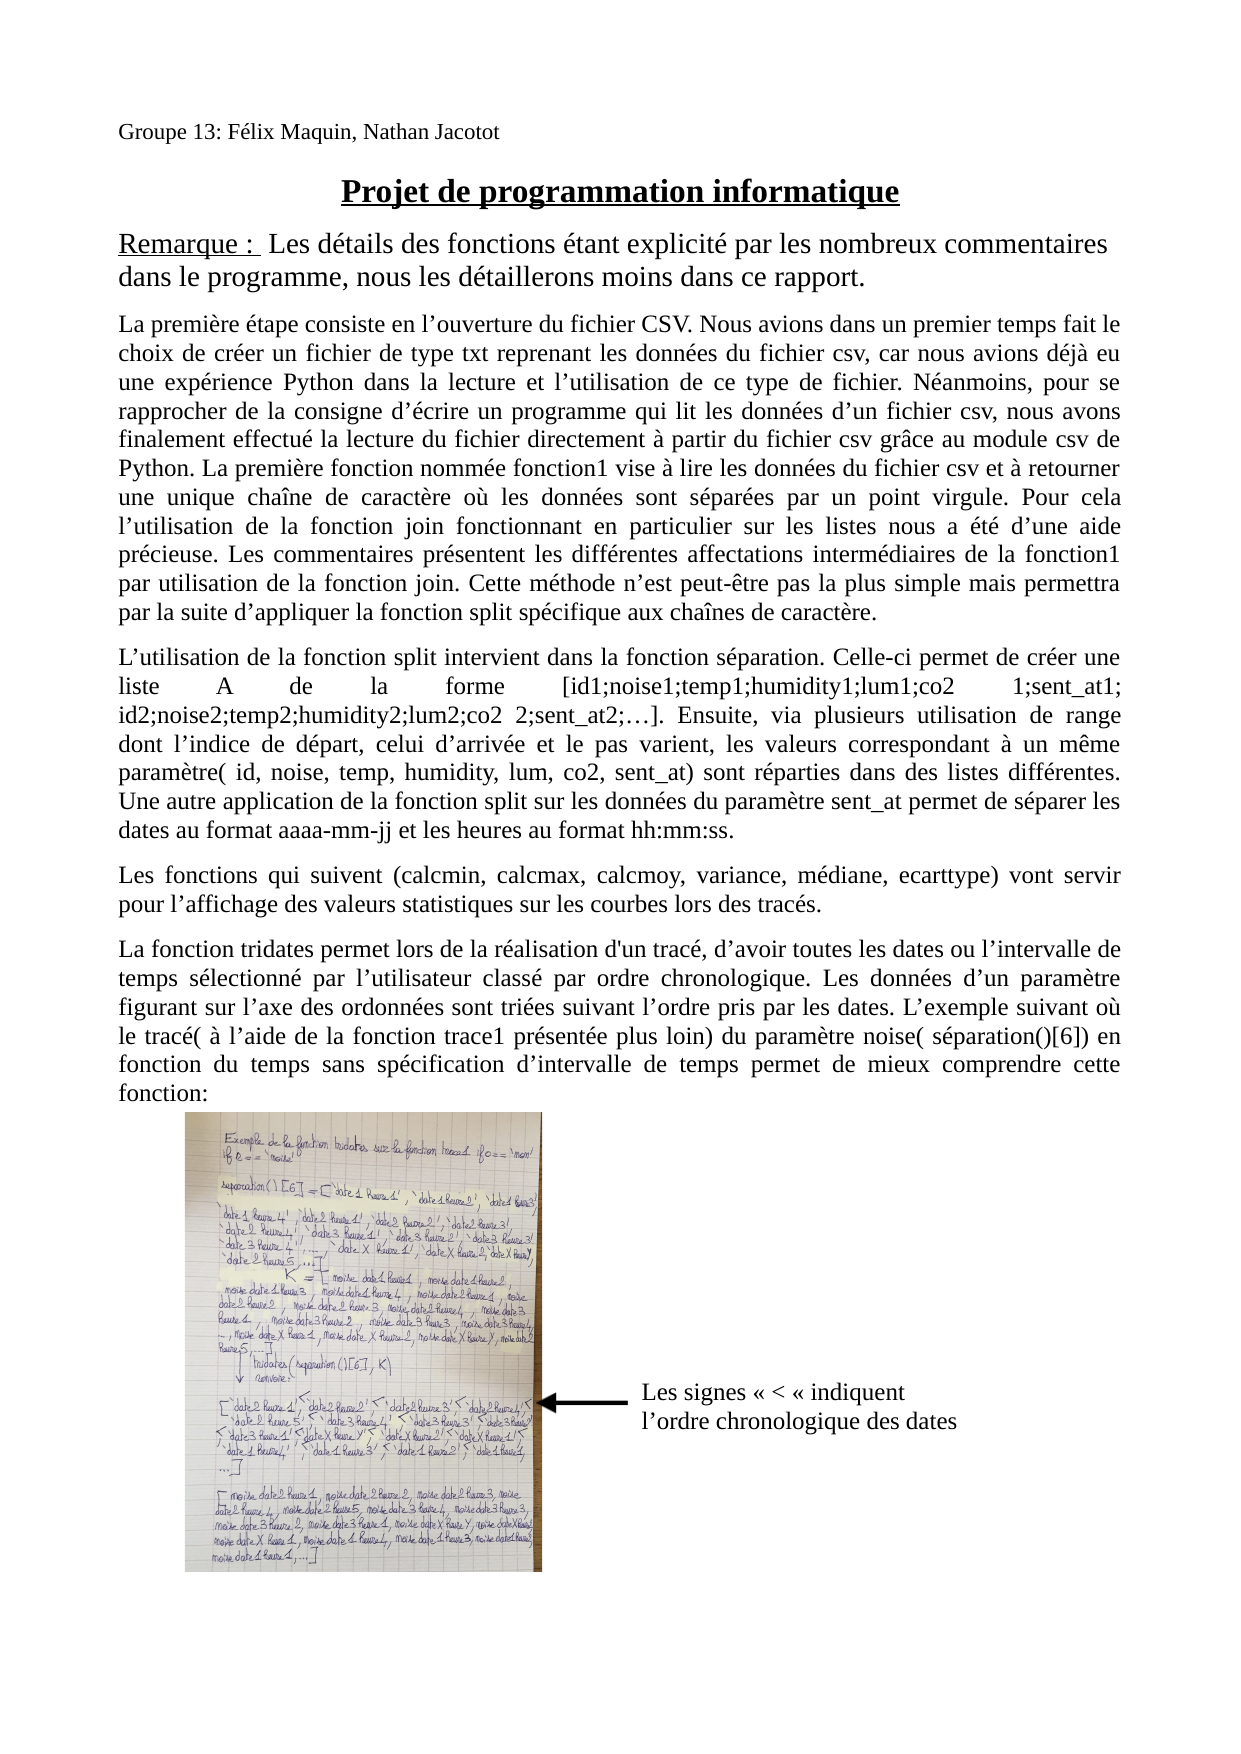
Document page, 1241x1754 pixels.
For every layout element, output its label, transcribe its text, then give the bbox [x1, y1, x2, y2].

text Groupe 13: Félix Maquin, Nathan Jacotot [118, 118, 1122, 144]
picture [184, 1112, 630, 1572]
text Les fonctions qui suivent (calcmin, calcmax, calcmoy, variance, médiane, ecarttype) vont servir pour l’affichage des valeurs statistiques sur les courbes lors des tracés. [118, 860, 1122, 918]
text La première étape consiste en l’ouverture du fichier CSV. Nous avions dans un premier temps fait le choix de créer un fichier de type txt reprenant les données du fichier csv, car nous avions déjà eu une expérience Python dans la lecture et l’utilisation de ce type de fichier. Néanmoins, pour se rapprocher de la consigne d’écrire un programme qui lit les données d’un fichier csv, nous avons finalement effectué la lecture du fichier directement à partir du fichier csv grâce au module csv de Python. La première fonction nommée fonction1 vise à lire les données du fichier csv et à retourner une unique chaîne de caractère où les données sont séparées par un point virgule. Pour cela l’utilisation de la fonction join fonctionnant en particulier sur les listes nous a été d’une aide précieuse. Les commentaires présentent les différentes affectations intermédiaires de la fonction1 par utilisation de la fonction join. Cette méthode n’est peut-être pas la plus simple mais permettra par la suite d’appliquer la fonction split spécifique aux chaînes de caractère. [118, 309, 1122, 626]
text La fonction tridates permet lors de la réalisation d'un tracé, d’avoir toutes les dates ou l’intervalle de temps sélectionné par l’utilisateur classé par ordre chronologique. Les données d’un paramètre figurant sur l’axe des ordonnées sont triées suivant l’ordre pris par les dates. L’exemple suivant où le tracé( à l’aide de la fonction trace1 présentée plus loin) du paramètre noise( séparation()[6]) en fonction du temps sans spécification d’intervalle de temps permet de mieux comprendre cette fonction: [118, 934, 1122, 1107]
text Projet de programmation informatique [118, 171, 1122, 209]
text Remarque : Les détails des fonctions étant explicité par les nombreux commentaires dans le programme, nous les détaillerons moins dans ce rapport. [118, 226, 1122, 293]
text L’utilisation de la fonction split intervient dans la fonction séparation. Celle-ci permet de créer une liste A de la forme [id1;noise1;temp1;humidity1;lum1;co2 1;sent_at1; id2;noise2;temp2;humidity2;lum2;co2 2;sent_at2;…]. Ensuite, via plusieurs utilisation de range dont l’indice de départ, celui d’arrivée et le pas varient, les valeurs correspondant à un même paramètre( id, noise, temp, humidity, lum, co2, sent_at) sont réparties dans des listes différentes. Une autre application de la fonction split sur les données du paramètre sent_at permet de séparer les dates au format aaaa-mm-jj et les heures au format hh:mm:ss. [118, 642, 1122, 844]
